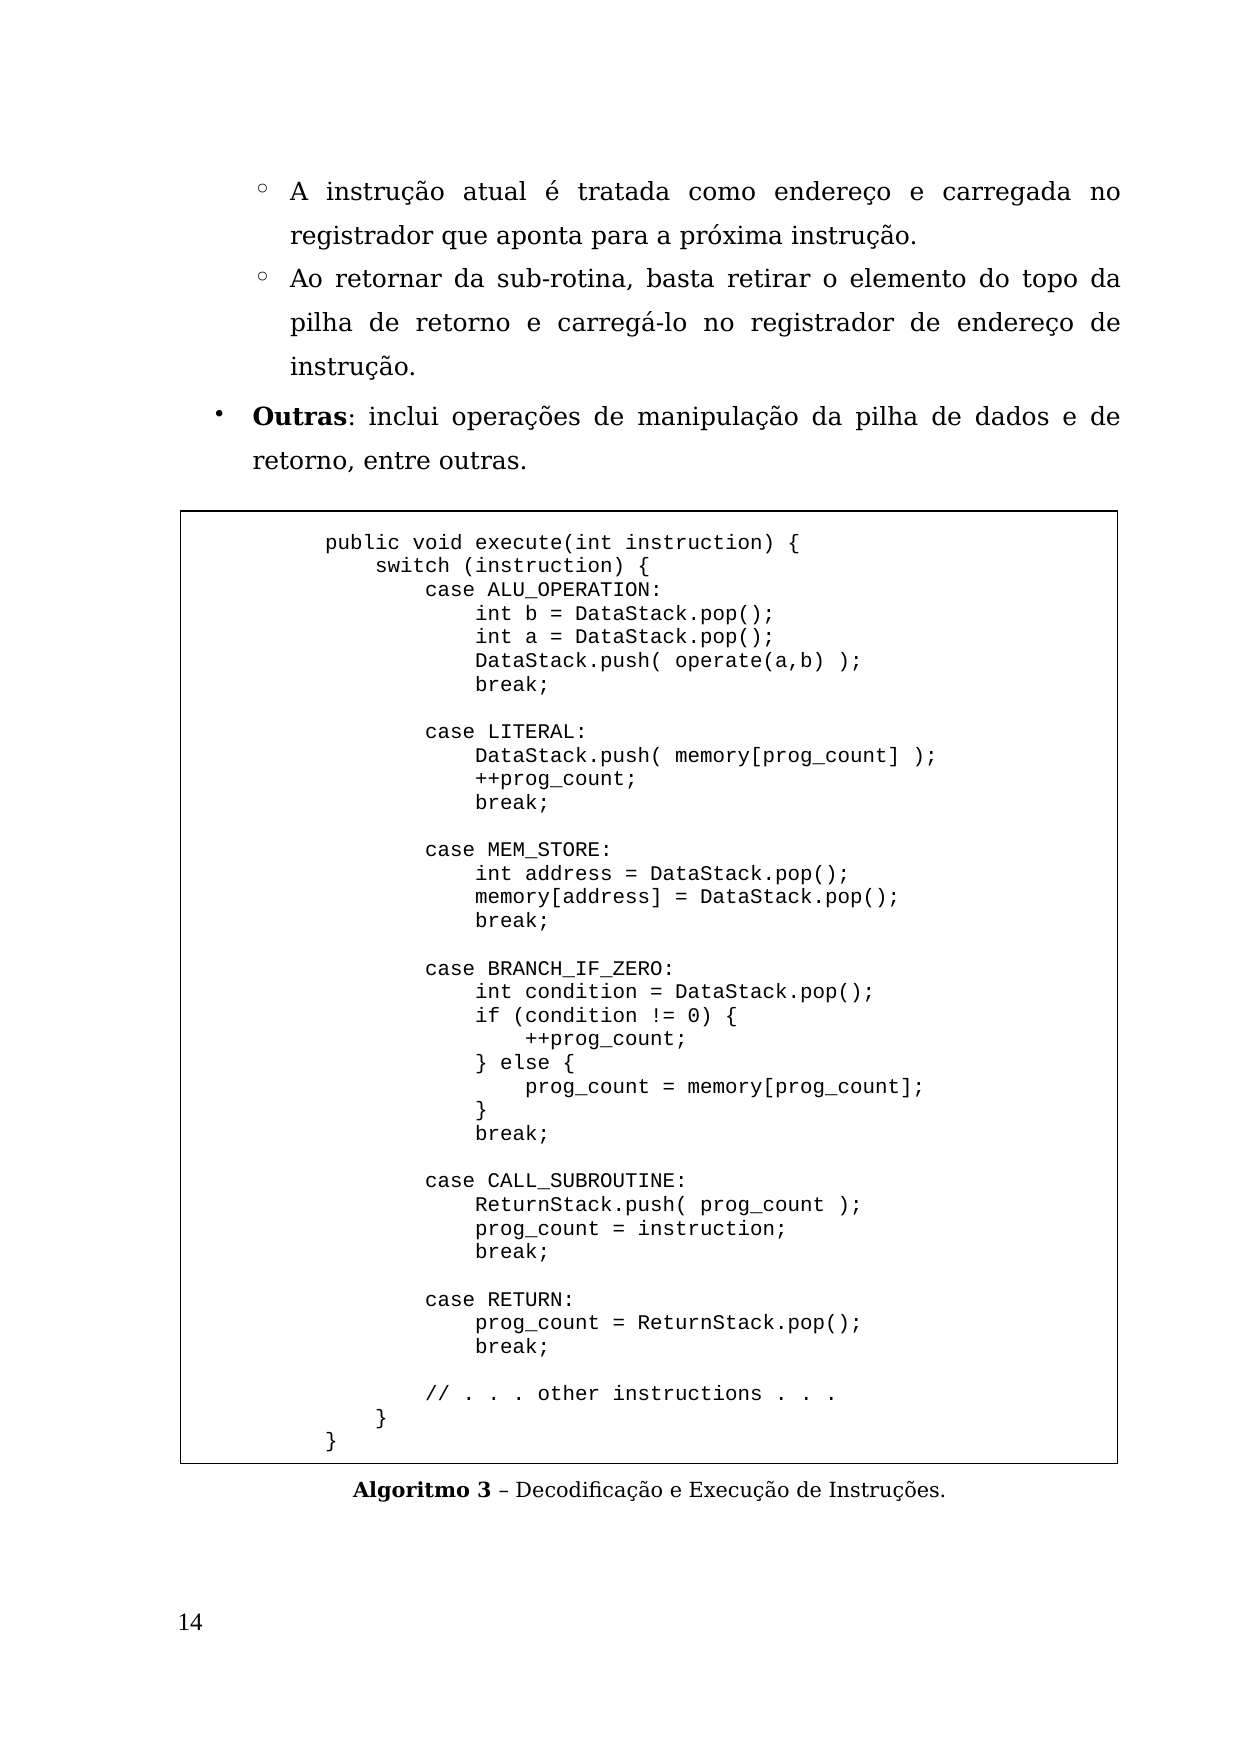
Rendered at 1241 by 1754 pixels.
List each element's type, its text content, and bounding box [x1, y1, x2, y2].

text break; [325, 792, 1117, 816]
text if (condition != 0) { [325, 1005, 1117, 1028]
text case RETURN: [325, 1288, 1117, 1312]
text prog_count = ReturnStack.pop(); [325, 1312, 1117, 1336]
text break; [325, 1241, 1117, 1265]
text case ALU_OPERATION: [325, 579, 1117, 603]
text break; [325, 674, 1117, 697]
text case MEM_STORE: [325, 839, 1117, 863]
text int condition = DataStack.pop(); [325, 981, 1117, 1005]
text ReturnStack.push( prog_count ); [325, 1194, 1117, 1218]
text case LITERAL: [325, 721, 1117, 745]
text case BRANCH_IF_ZERO: [325, 957, 1117, 981]
text break; [325, 1336, 1117, 1359]
text [1118, 1407, 1122, 1430]
text // . . . other instructions . . . [325, 1383, 1117, 1407]
text } [325, 1430, 1117, 1454]
text break; [325, 910, 1117, 934]
text int a = DataStack.pop(); [325, 626, 1117, 650]
text DataStack.push( memory[prog_count] ); [325, 745, 1117, 768]
text public void execute(int instruction) { [325, 532, 1117, 556]
text DataStack.push( operate(a,b) ); [325, 650, 1117, 674]
text prog_count = instruction; [325, 1218, 1117, 1241]
text int b = DataStack.pop(); [325, 603, 1117, 626]
text } else { [325, 1052, 1117, 1076]
list A instrução atual é tratada como endereço e carregada no registrador que aponta para a próxima instrução. [252, 177, 1122, 250]
text Algoritmo 3 – Decodificação e Execução de Instruções. [177, 1478, 1122, 1503]
text [1118, 1099, 1122, 1123]
list Ao retornar da sub-rotina, basta retirar o elemento do topo da pilha de retorno e carregá-lo no registrador de endereço de instrução. [252, 265, 1122, 381]
list Outras: inclui operações de manipulação da pilha de dados e de retorno, entre outras. [215, 402, 1122, 475]
text memory[address] = DataStack.pop(); [325, 887, 1117, 910]
text break; [325, 1123, 1117, 1147]
text prog_count = memory[prog_count]; [325, 1076, 1117, 1099]
text } [325, 1099, 1117, 1123]
text [1118, 1430, 1122, 1454]
text ++prog_count; [325, 1028, 1117, 1052]
text case CALL_SUBROUTINE: [325, 1170, 1117, 1194]
text switch (instruction) { [325, 556, 1117, 579]
text } [325, 1407, 1117, 1430]
text int address = DataStack.pop(); [325, 863, 1117, 887]
text ++prog_count; [325, 768, 1117, 792]
